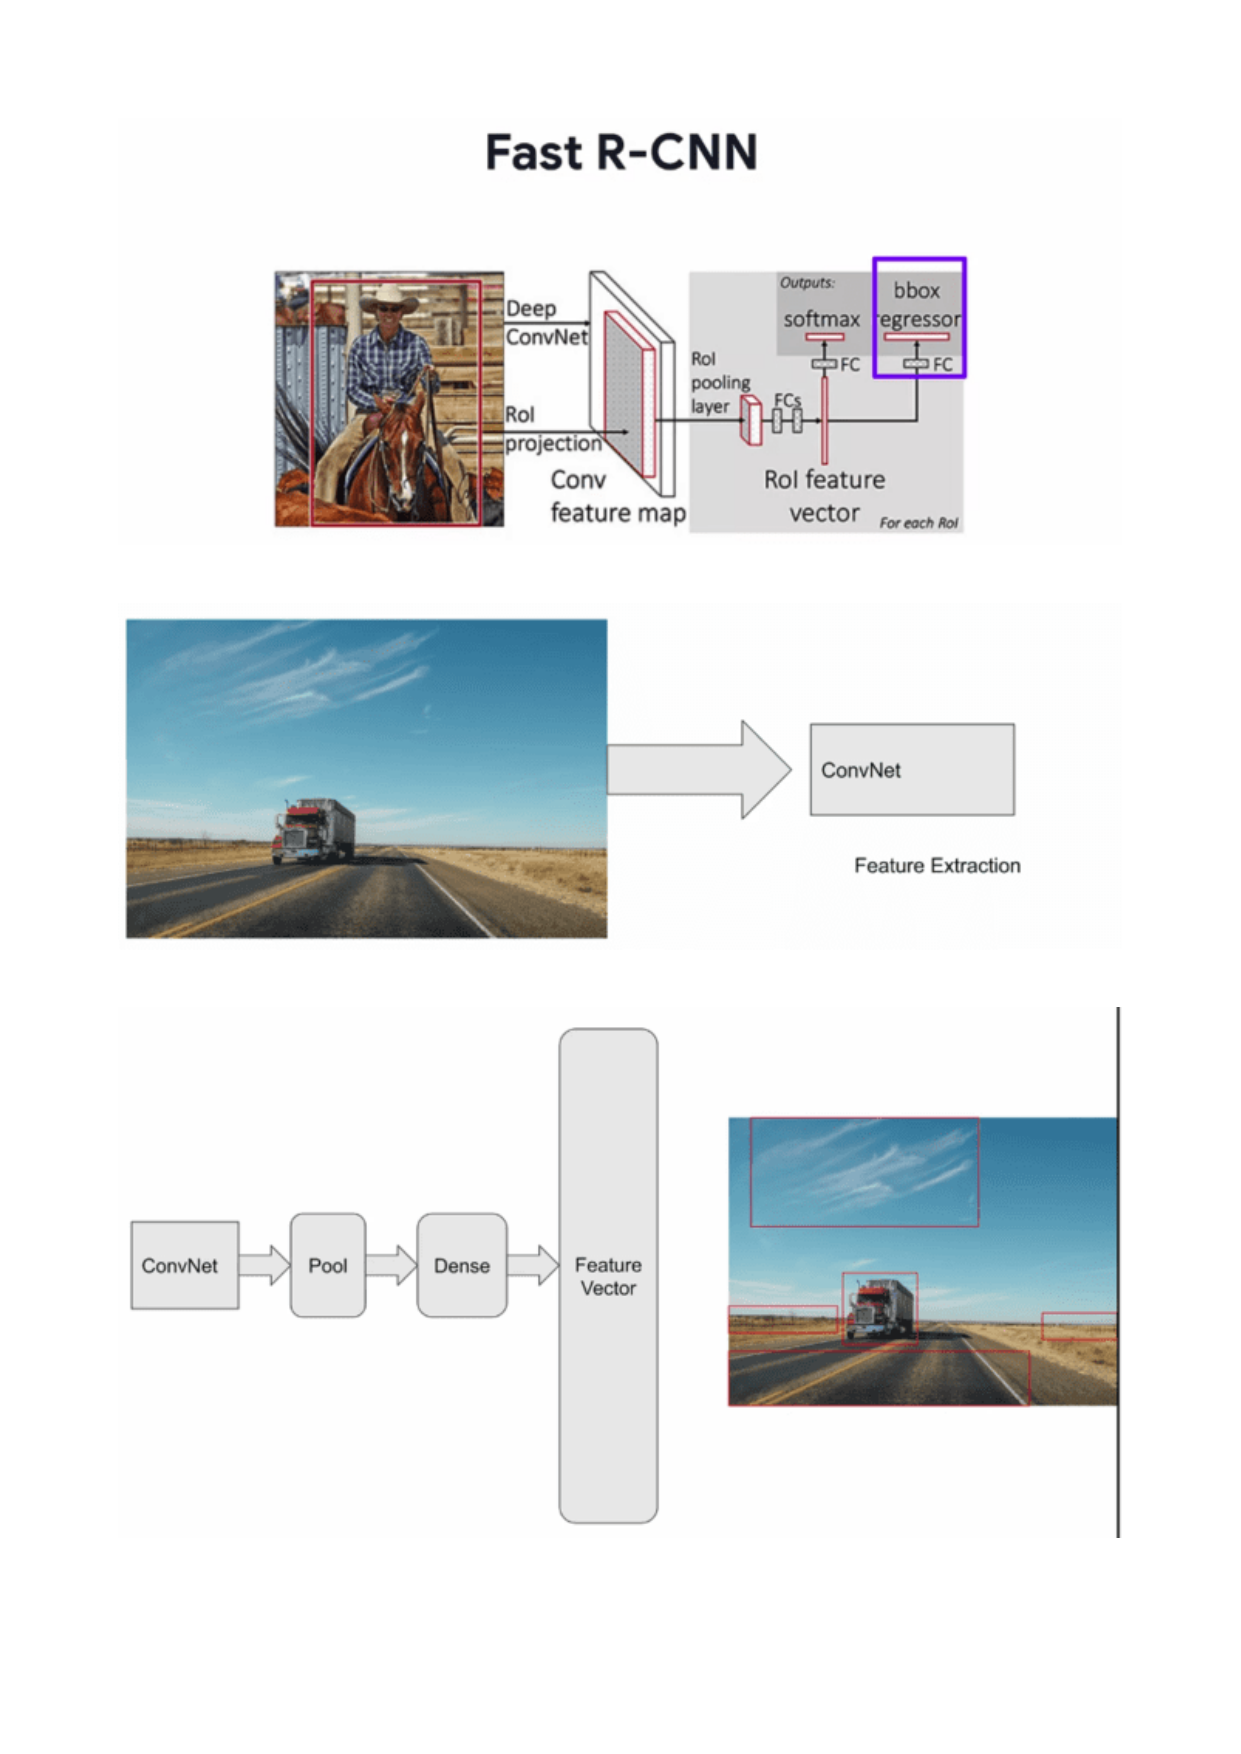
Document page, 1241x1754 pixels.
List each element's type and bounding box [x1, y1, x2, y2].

picture [118, 118, 1123, 545]
picture [118, 1007, 1123, 1538]
picture [118, 602, 1123, 950]
